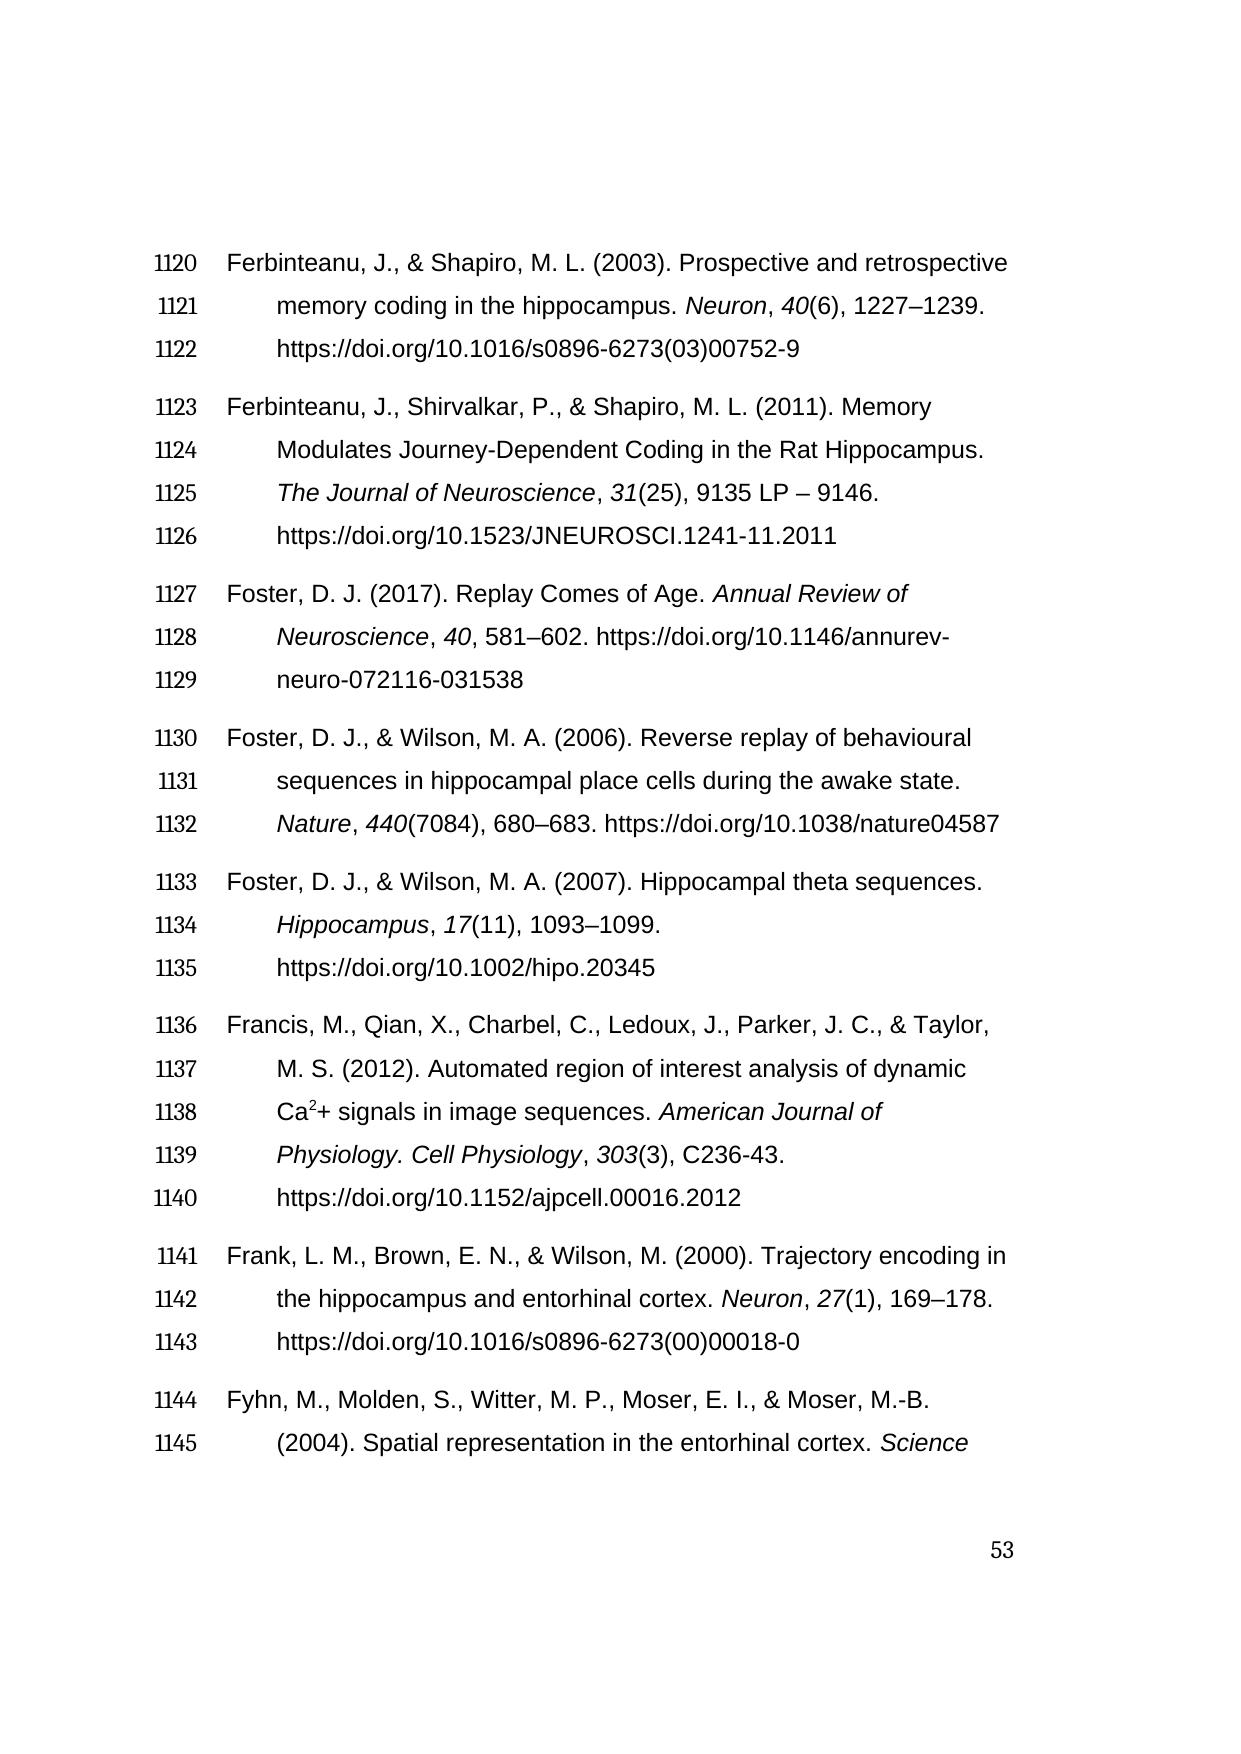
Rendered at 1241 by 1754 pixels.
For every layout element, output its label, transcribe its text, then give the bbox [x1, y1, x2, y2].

text Francis, M., Qian, X., Charbel, C., Ledoux, J., Parker, J. C., & Taylor, M. S. (2012). Automated region of interest analysis of dynamic Ca2+ signals in image sequences. American Journal of Physiology. Cell Physiology, 303(3), C236-43. https://doi.org/10.1152/ajpcell.00016.2012 [226, 1011, 1014, 1212]
text Frank, L. M., Brown, E. N., & Wilson, M. (2000). Trajectory encoding in the hippocampus and entorhinal cortex. Neuron, 27(1), 169–178. https://doi.org/10.1016/s0896-6273(00)00018-0 [226, 1241, 1014, 1356]
text Ferbinteanu, J., Shirvalkar, P., & Shapiro, M. L. (2011). Memory Modulates Journey-Dependent Coding in the Rat Hippocampus. The Journal of Neuroscience, 31(25), 9135 LP – 9146. https://doi.org/10.1523/JNEUROSCI.1241-11.2011 [226, 392, 1014, 550]
text Foster, D. J. (2017). Replay Comes of Age. Annual Review of Neuroscience, 40, 581–602. https://doi.org/10.1146/annurev-neuro-072116-031538 [226, 579, 1014, 694]
text Fyhn, M., Molden, S., Witter, M. P., Moser, E. I., & Moser, M.-B. (2004). Spatial representation in the entorhinal cortex. Science [226, 1385, 1014, 1457]
text Foster, D. J., & Wilson, M. A. (2007). Hippocampal theta sequences. Hippocampus, 17(11), 1093–1099. https://doi.org/10.1002/hipo.20345 [226, 867, 1014, 982]
text Foster, D. J., & Wilson, M. A. (2006). Reverse replay of behavioural sequences in hippocampal place cells during the awake state. Nature, 440(7084), 680–683. https://doi.org/10.1038/nature04587 [226, 723, 1014, 838]
text Ferbinteanu, J., & Shapiro, M. L. (2003). Prospective and retrospective memory coding in the hippocampus. Neuron, 40(6), 1227–1239. https://doi.org/10.1016/s0896-6273(03)00752-9 [226, 248, 1014, 363]
